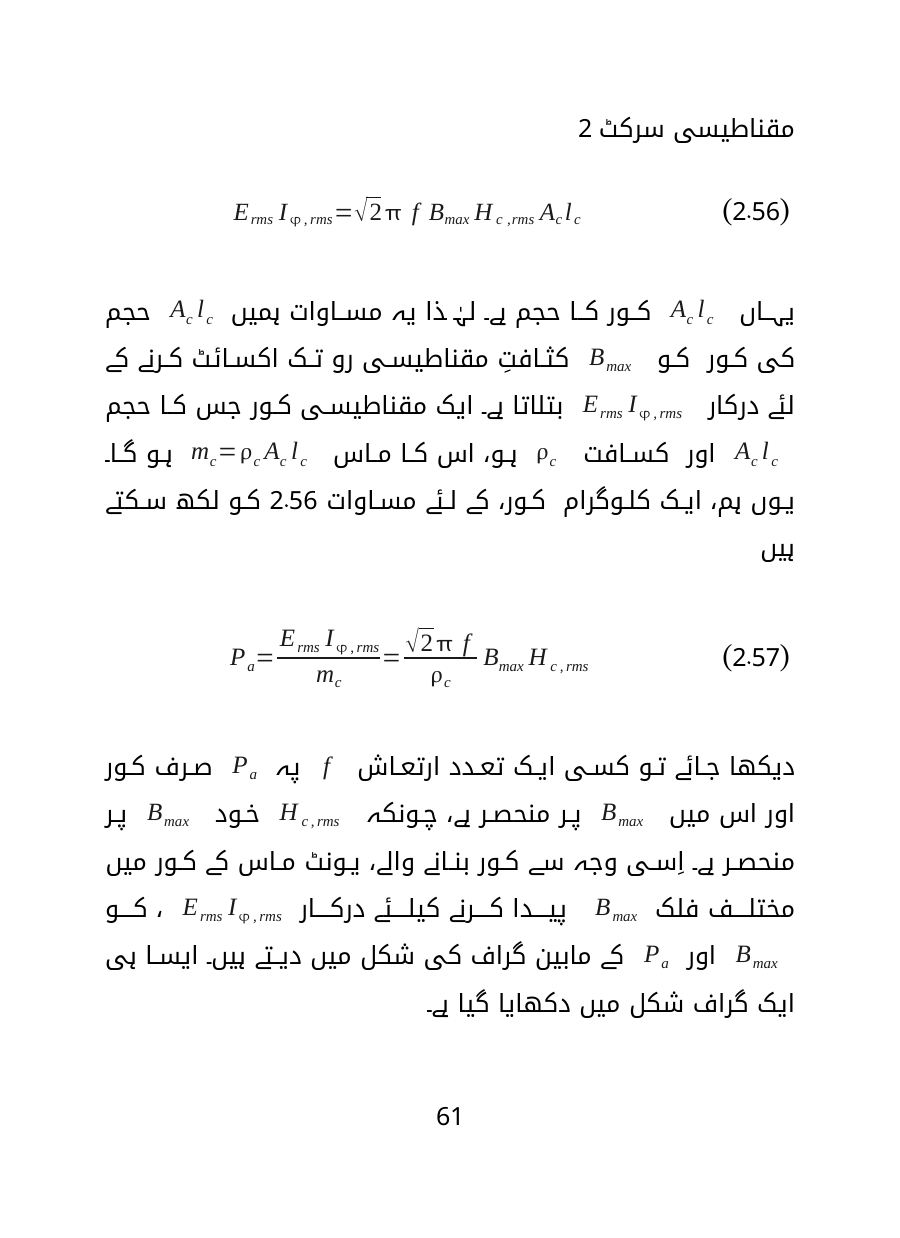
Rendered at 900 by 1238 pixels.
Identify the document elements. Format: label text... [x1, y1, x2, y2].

table_header [105, 619, 703, 709]
table_header [105, 183, 699, 254]
table_header (2.57) [703, 619, 795, 709]
table_header (2.56) [699, 183, 795, 254]
text یہاں کور کا حجم ہے۔ لہٰذا یہ مساوات ہمیںحجم کی کور کو کثافتِ مقناطیسی رو تک اکسائٹ کرنے کے لئے درکار بتلاتا ہے۔ ایک مقناطیسی کور جس کا حجم اور کسافت ہو، اس کا ماس ہو گا۔ یوں ہم، ایک کلوگرام کور، کے لئے مساوات 2.56 کو لکھ سکتے ہیں [105, 288, 795, 572]
text دیکھا جائے تو کسی ایک تعدد ارتعاش پہصرف کور اور اس میں پر منحصر ہے، چونکہ خود پر منحصر ہے۔ اِسی وجہ سے کور بنانے والے، یونٹ ماس کے کور میں مختلف فلک پیدا کرنے کیلئے درکار، کو اورکے مابین گراف کی شکل میں دیتے ہیں۔ ایسا ہی ایک گراف شکل میں دکھایا گیا ہے۔ [105, 743, 795, 1027]
